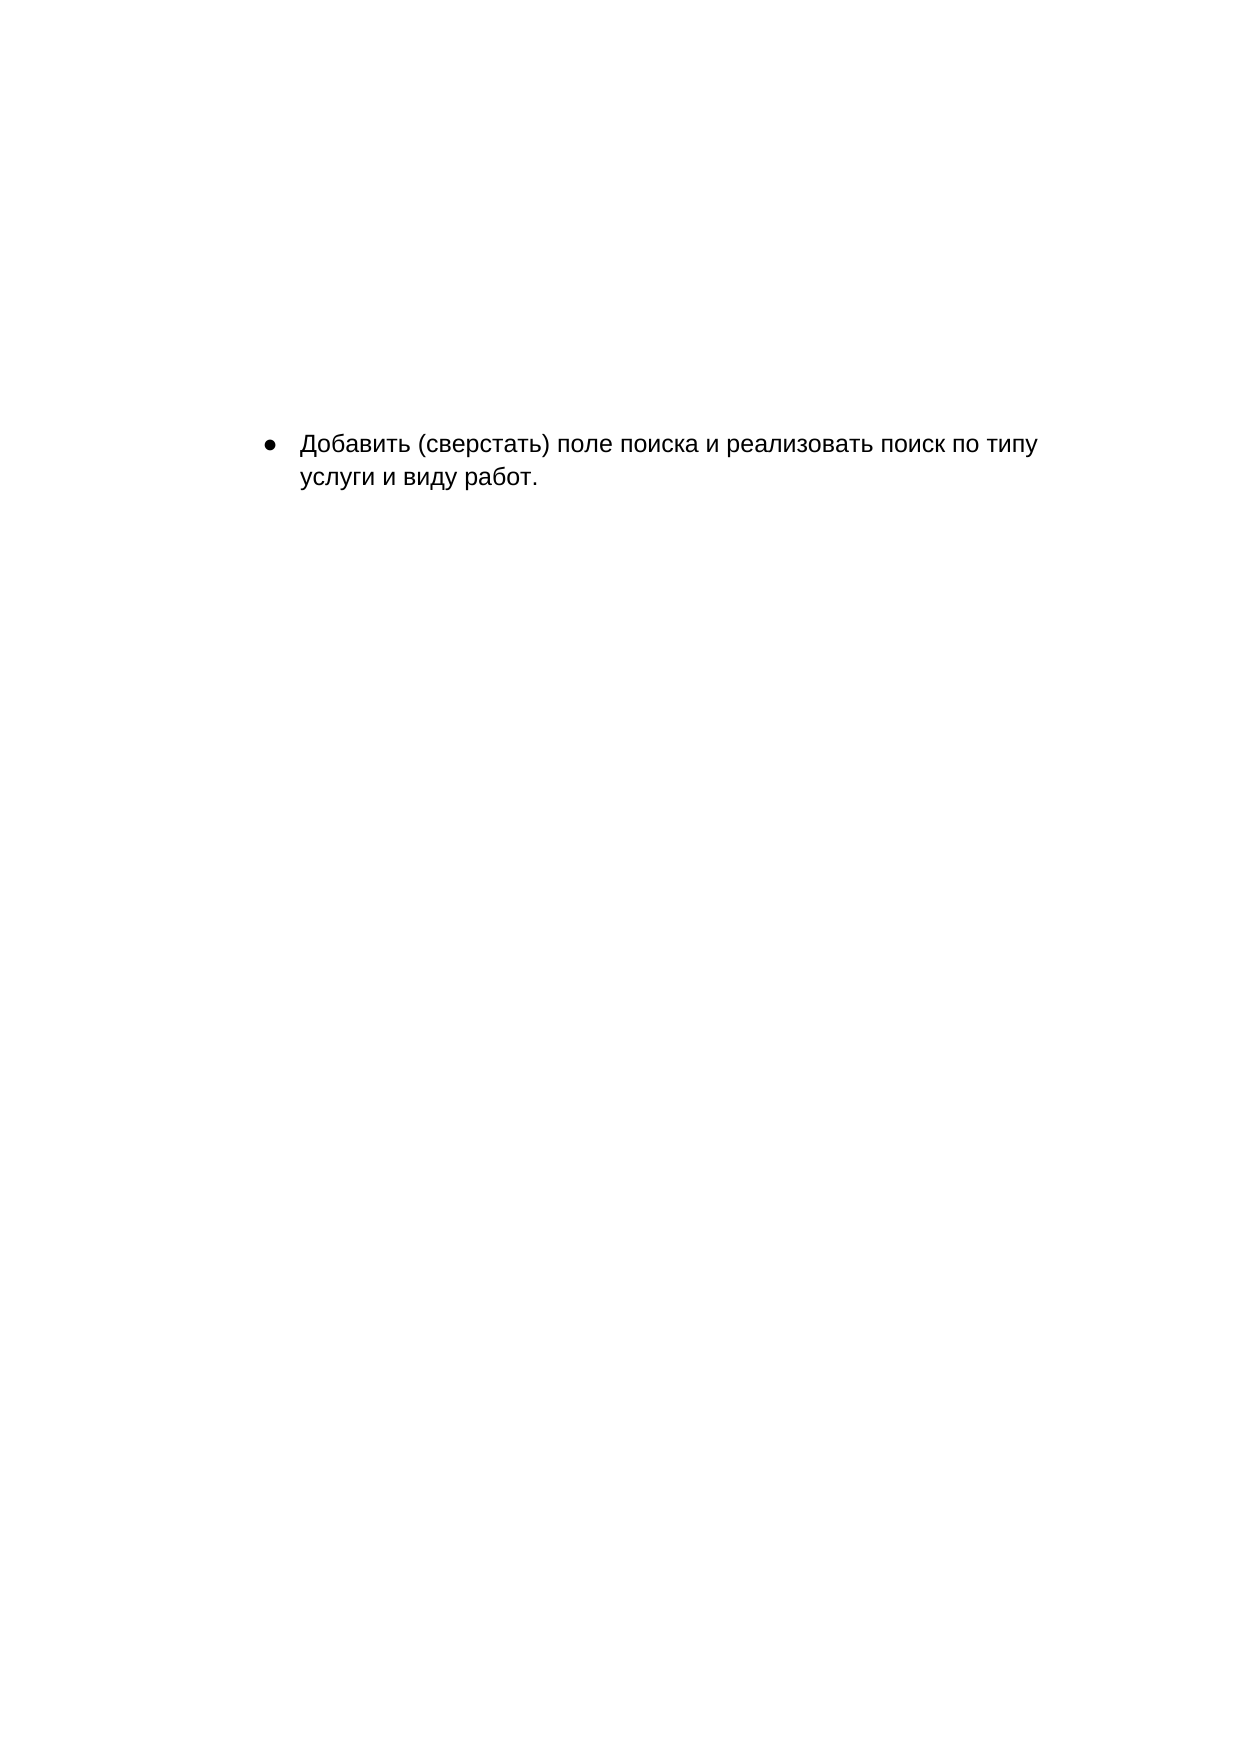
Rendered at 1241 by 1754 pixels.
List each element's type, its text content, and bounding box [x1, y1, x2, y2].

list Добавить (сверстать) поле поиска и реализовать поиск по типу услуги и виду работ. [262, 429, 1090, 491]
list [262, 150, 1090, 425]
